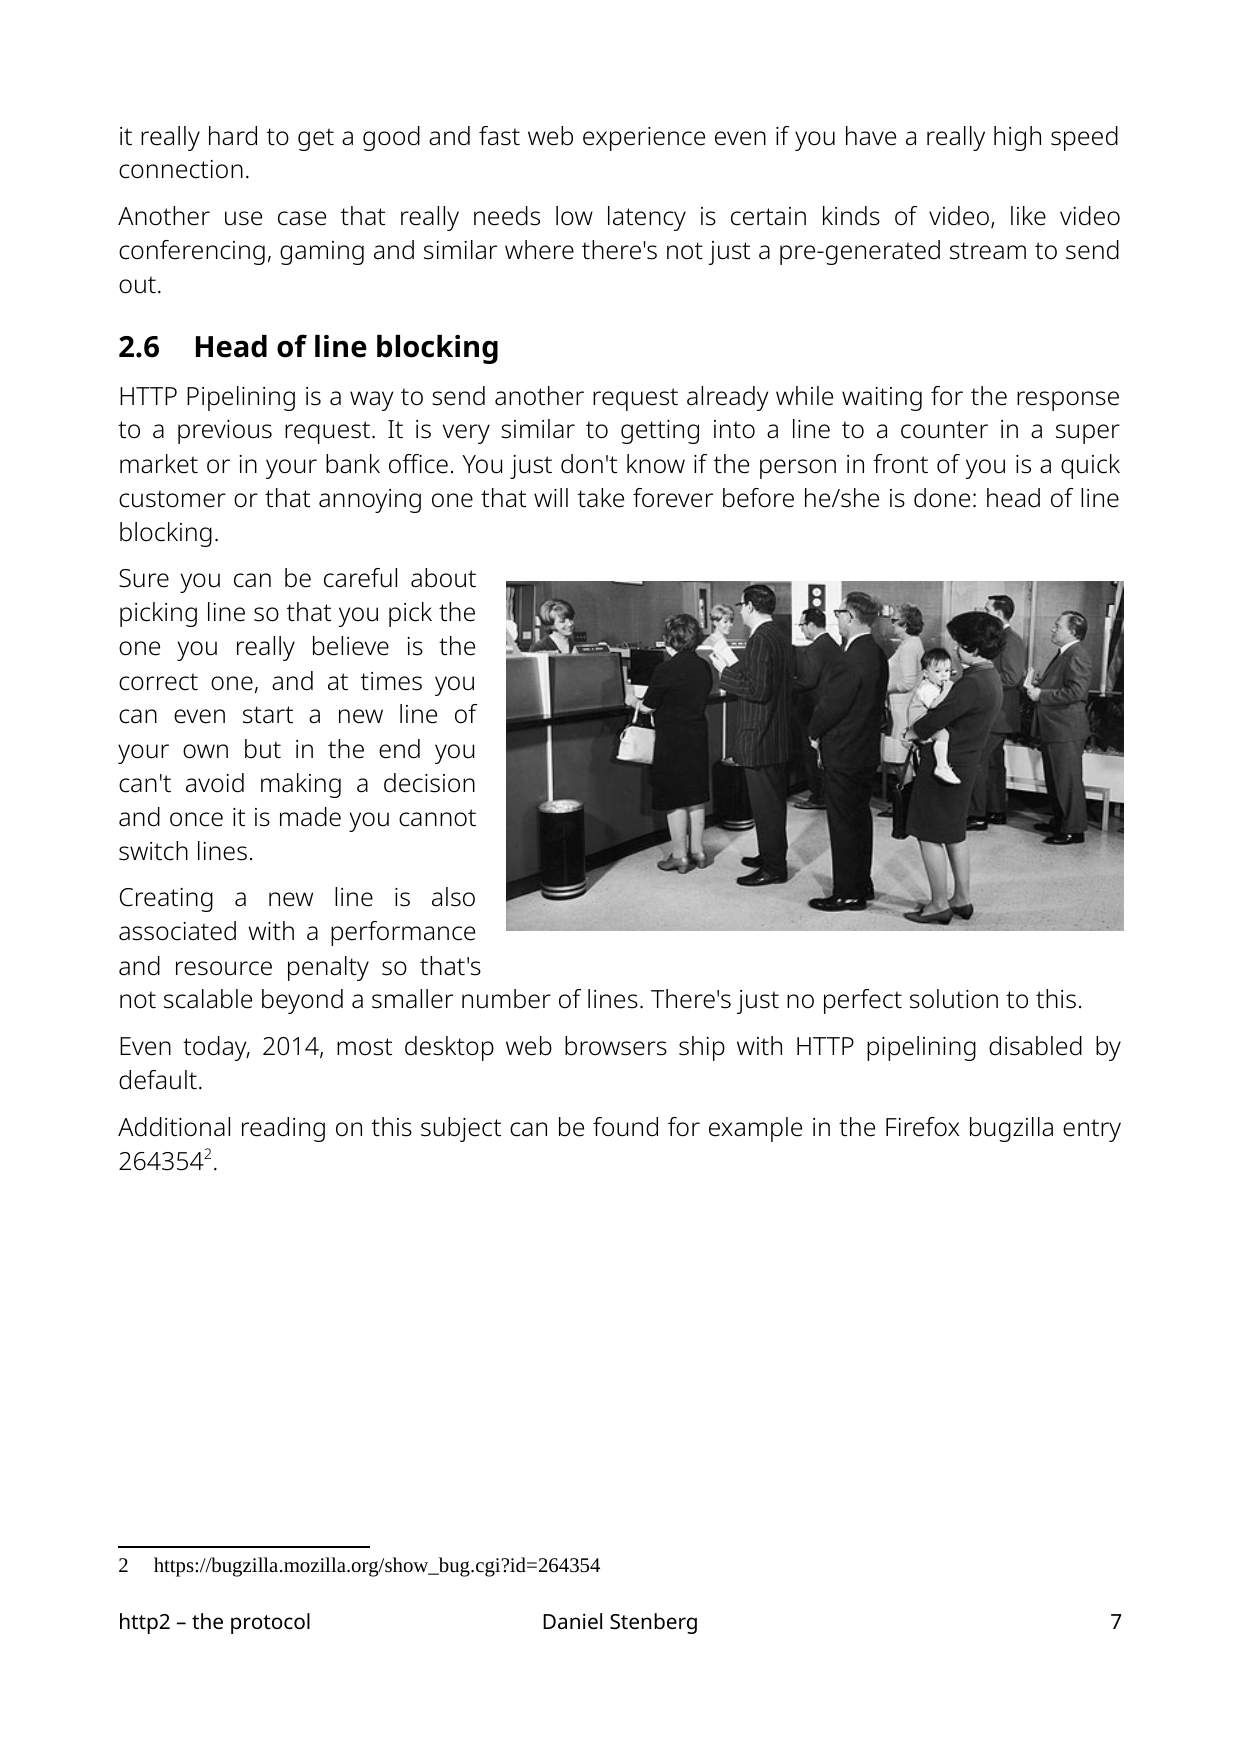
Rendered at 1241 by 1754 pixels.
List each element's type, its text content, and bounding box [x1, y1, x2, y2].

text Sure you can be careful about picking line so that you pick the one you really believe is the correct one, and at times you can even start a new line of your own but in the end you can't avoid making a decision and once it is made you cannot switch lines. [118, 561, 1122, 867]
text HTTP Pipelining is a way to send another request already while waiting for the response to a previous request. It is very similar to getting into a line to a counter in a super market or in your bank office. You just don't know if the person in front of you is a quick customer or that annoying one that will take forever before he/she is done: head of line blocking. [118, 378, 1122, 548]
text Even today, 2014, most desktop web browsers ship with HTTP pipelining disabled by default. [118, 1029, 1122, 1097]
text Another use case that really needs low latency is certain kinds of video, like video conferencing, gaming and similar where there's not just a pre-generated stream to send out. [118, 199, 1122, 301]
text Additional reading on this subject can be found for example in the Firefox bugzilla entry 264354. [118, 1109, 1122, 1177]
subtitle Head of line blocking [118, 326, 1122, 366]
picture [506, 581, 1124, 931]
text https://bugzilla.mozilla.org/show_bug.cgi?id=264354 [118, 1553, 1122, 1577]
text Creating a new line is also associated with a performance and resource penalty so that's not scalable beyond a smaller number of lines. There's just no perfect solution to this. [118, 880, 1122, 1016]
text it really hard to get a good and fast web experience even if you have a really high speed connection. [118, 118, 1122, 186]
